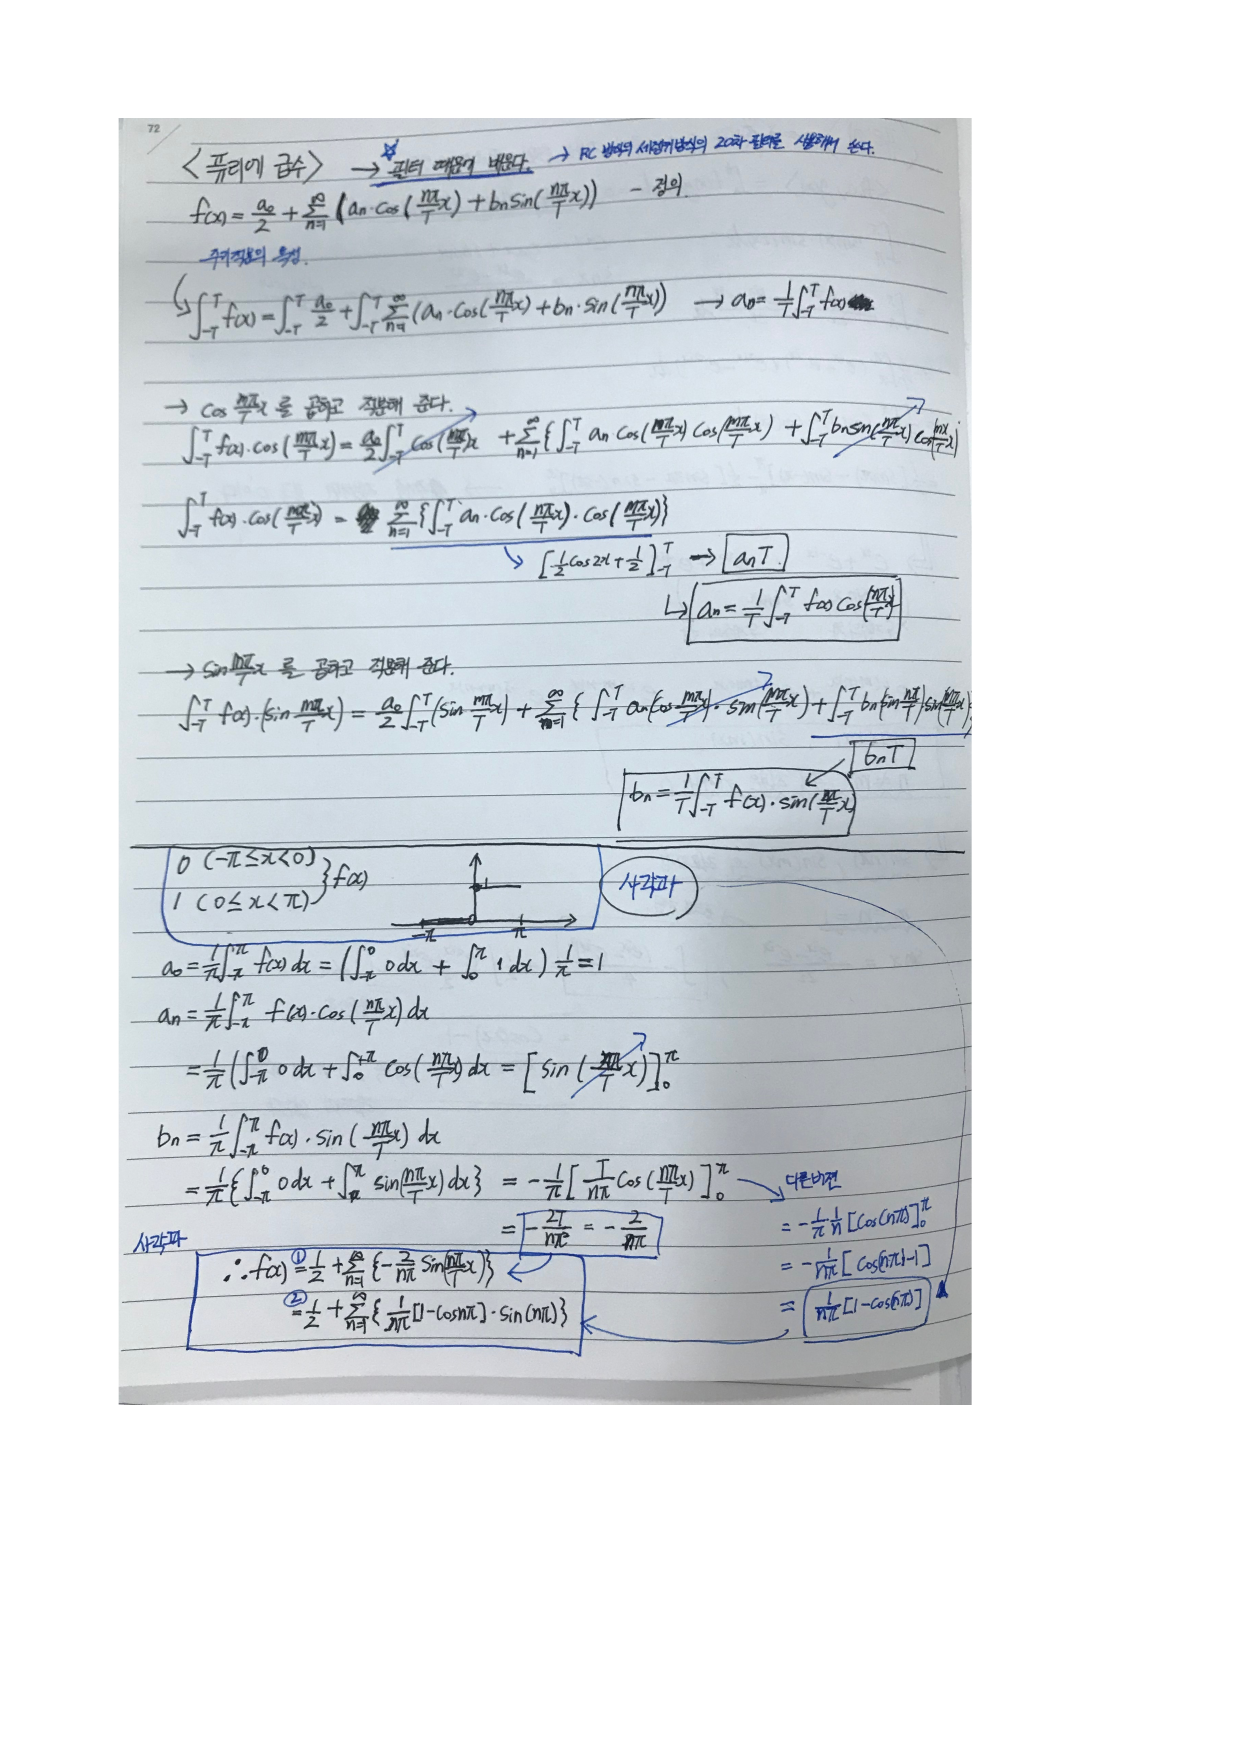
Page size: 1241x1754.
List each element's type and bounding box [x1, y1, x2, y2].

picture [118, 118, 972, 1405]
